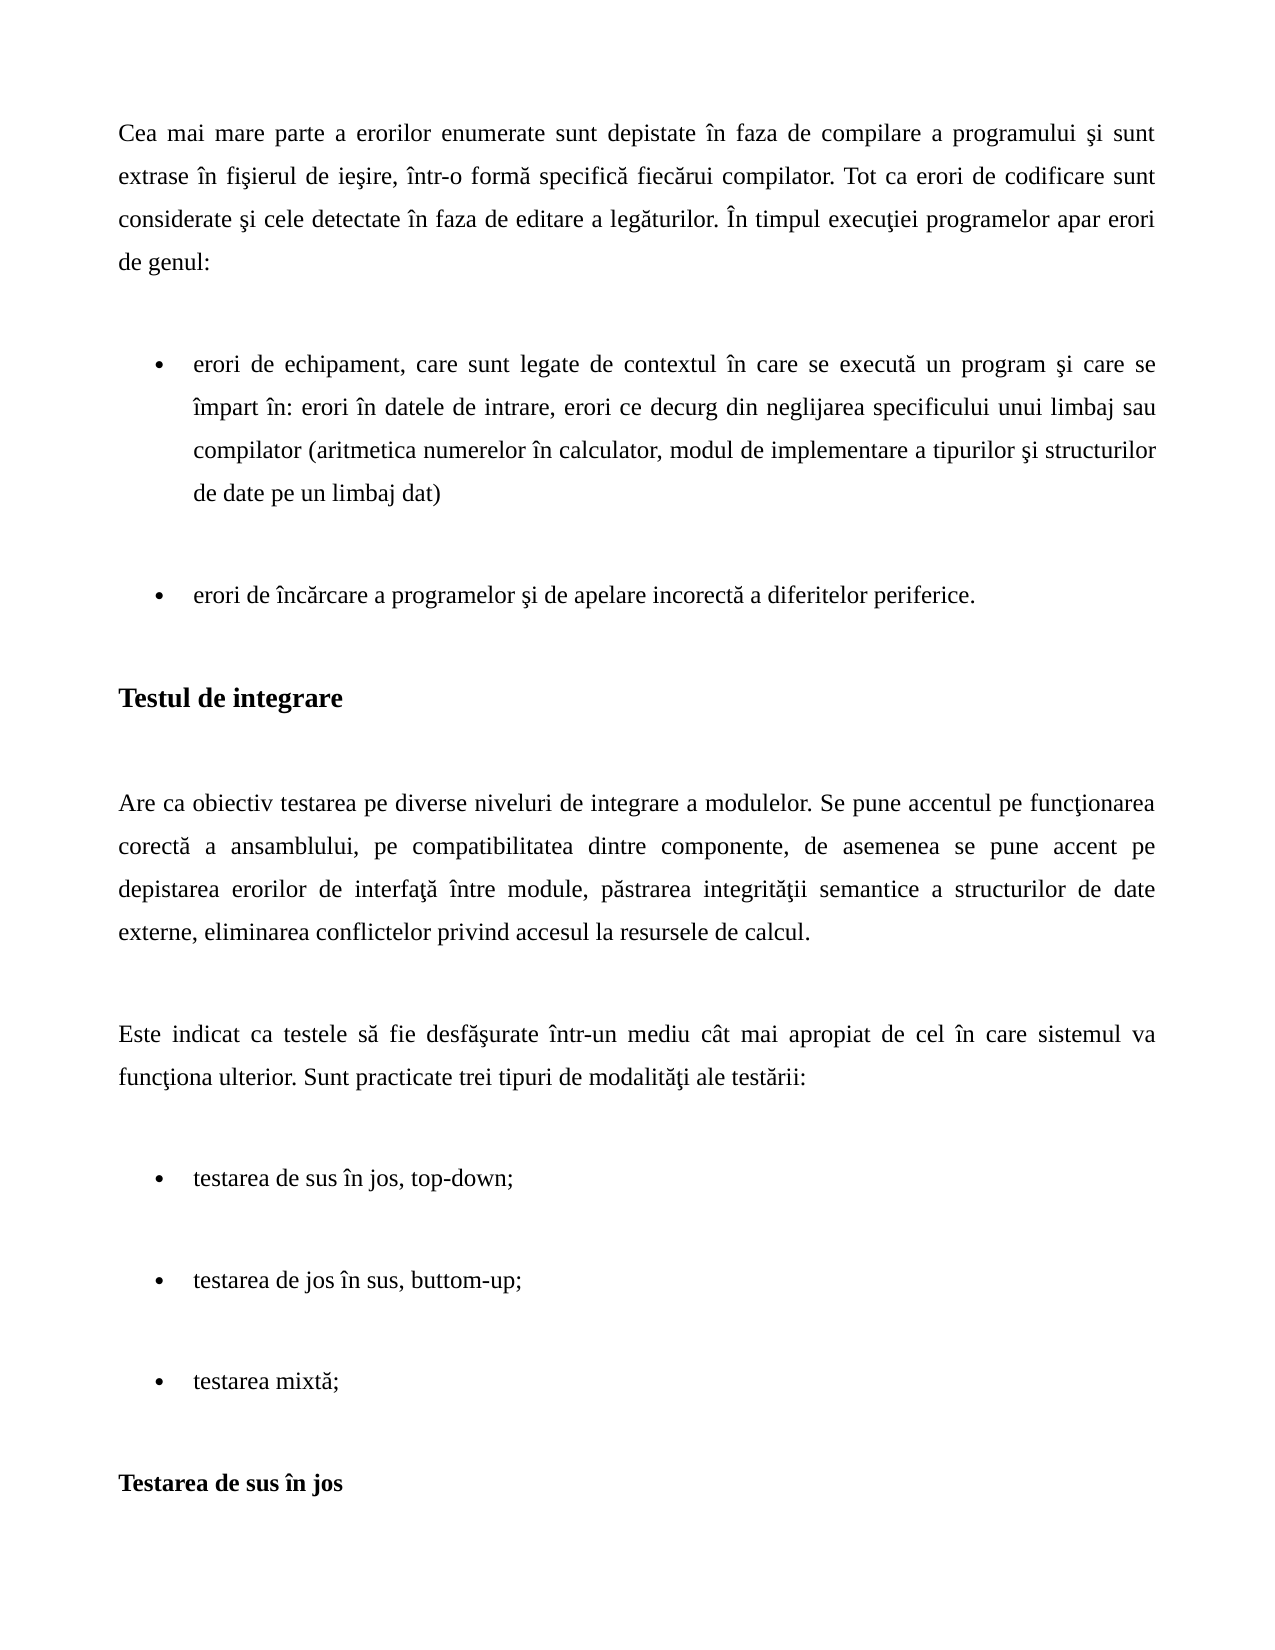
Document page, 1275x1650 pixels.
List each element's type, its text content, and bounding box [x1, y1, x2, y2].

list testarea de sus în jos, top-down; [156, 1163, 1157, 1192]
text Este indicat ca testele să fie desfăşurate într-un mediu cât mai apropiat de cel în care sistemul va funcţiona ulterior. Sunt practicate trei tipuri de modalităţi ale testării: [118, 1019, 1157, 1091]
subtitle Testarea de sus în jos [118, 1468, 1157, 1497]
list testarea mixtă; [156, 1366, 1157, 1395]
text Cea mai mare parte a erorilor enumerate sunt depistate în faza de compilare a programului şi sunt extrase în fişierul de ieşire, într-o formă specifică fiecărui compilator. Tot ca erori de codificare sunt considerate şi cele detectate în faza de editare a legăturilor. În timpul execuţiei programelor apar erori de genul: [118, 118, 1157, 276]
text Are ca obiectiv testarea pe diverse niveluri de integrare a modulelor. Se pune accentul pe funcţionarea corectă a ansamblului, pe compatibilitatea dintre componente, de asemenea se pune accent pe depistarea erorilor de interfaţă între module, păstrarea integrităţii semantice a structurilor de date externe, eliminarea conflictelor privind accesul la resursele de calcul. [118, 788, 1157, 946]
list erori de încărcare a programelor şi de apelare incorectă a diferitelor periferice. [156, 580, 1157, 608]
subtitle Testul de integrare [118, 681, 1157, 714]
list erori de echipament, care sunt legate de contextul în care se execută un program şi care se împart în: erori în datele de intrare, erori ce decurg din neglijarea specificului unui limbaj sau compilator (aritmetica numerelor în calculator, modul de implementare a tipurilor şi structurilor de date pe un limbaj dat) [156, 349, 1157, 507]
list testarea de jos în sus, buttom-up; [156, 1265, 1157, 1294]
